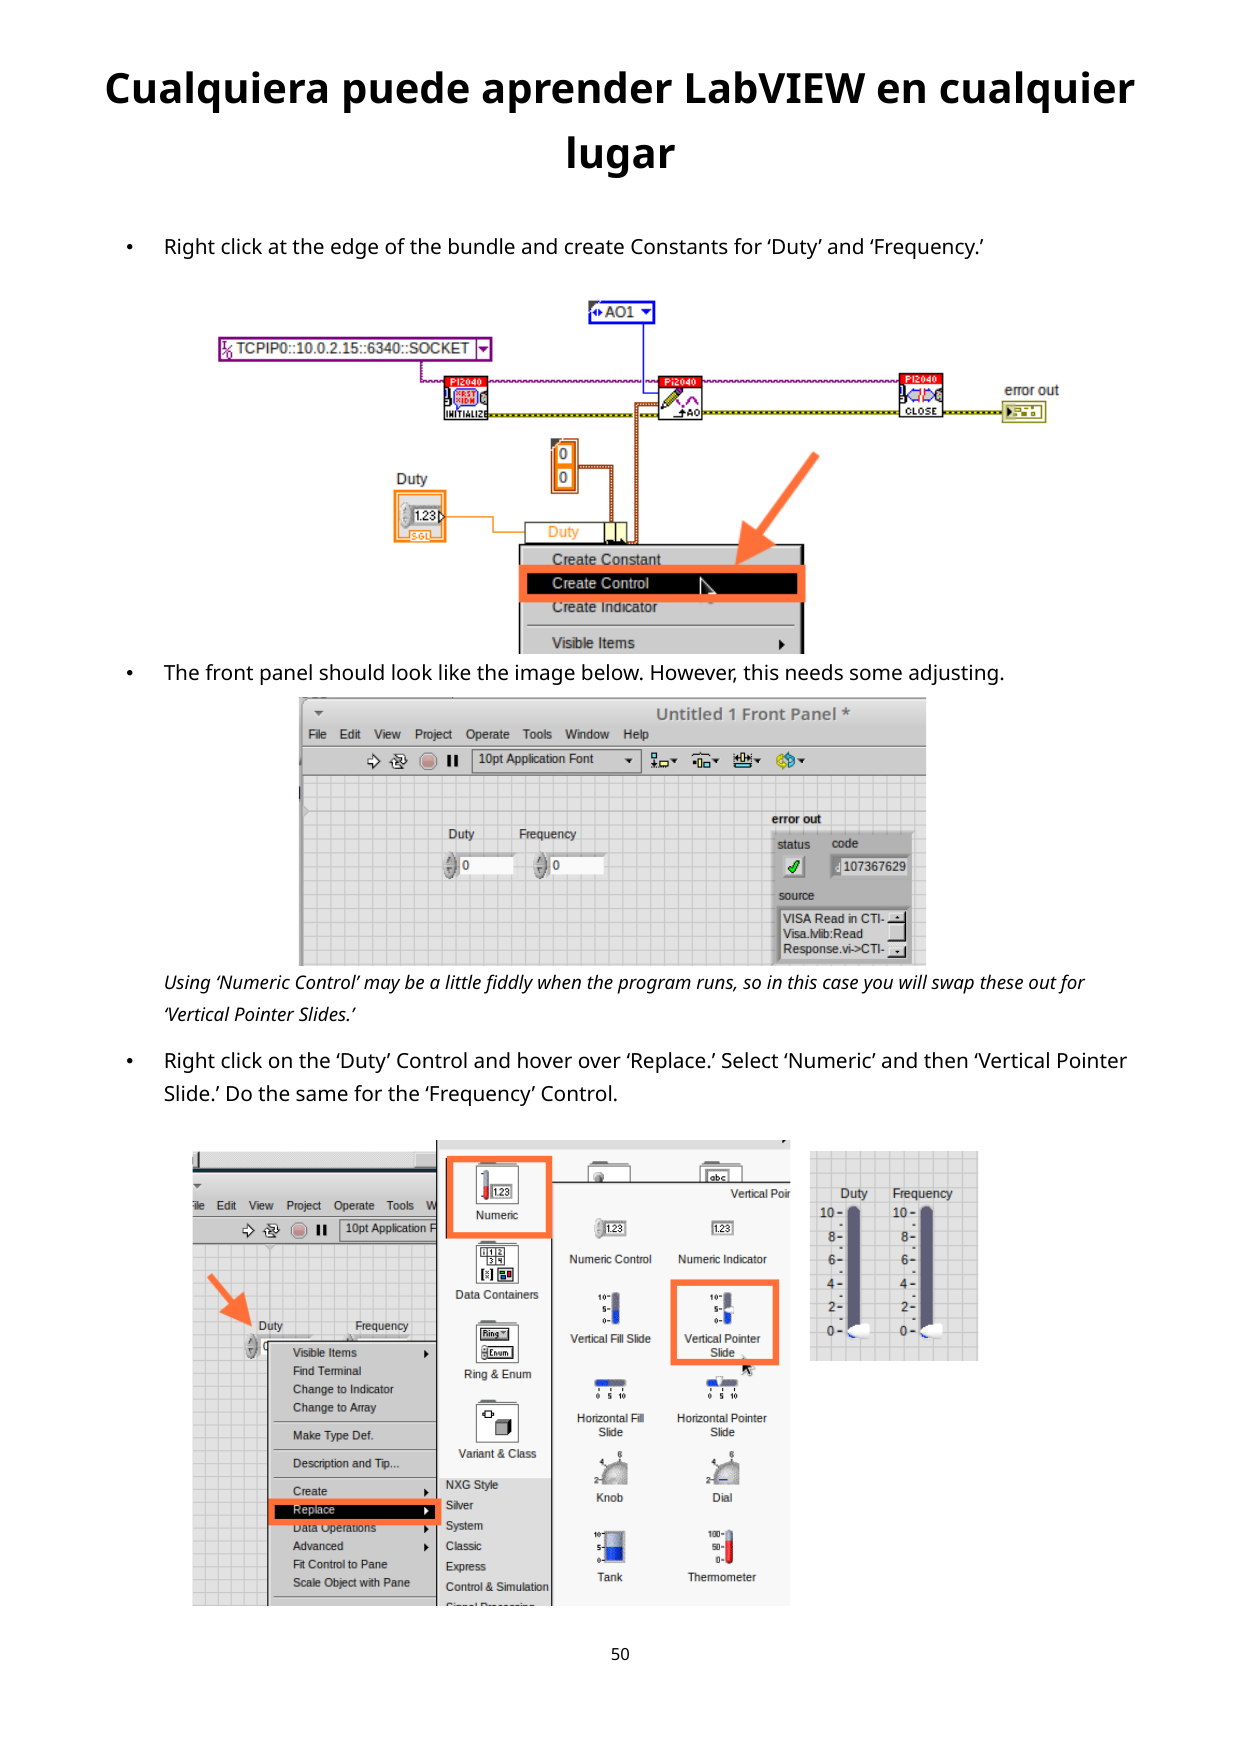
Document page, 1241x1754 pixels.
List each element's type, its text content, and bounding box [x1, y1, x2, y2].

picture [298, 697, 927, 966]
picture [217, 286, 1066, 654]
picture [809, 1151, 979, 1361]
picture [192, 1140, 791, 1606]
list Using ‘Numeric Control’ may be a little fiddly when the program runs, so in this case you will swap these out for ‘Vertical Pointer Slides.’ [126, 705, 1152, 1027]
list The front panel should look like the image below. However, this needs some adjusting. [126, 279, 1152, 686]
list Right click at the edge of the bundle and create Constants for ‘Duty’ and ‘Frequency.’ [126, 232, 1152, 261]
list Right click on the ‘Duty’ Control and hover over ‘Replace.’ Select ‘Numeric’ and then ‘Vertical Pointer Slide.’ Do the same for the ‘Frequency’ Control. [126, 1046, 1152, 1107]
